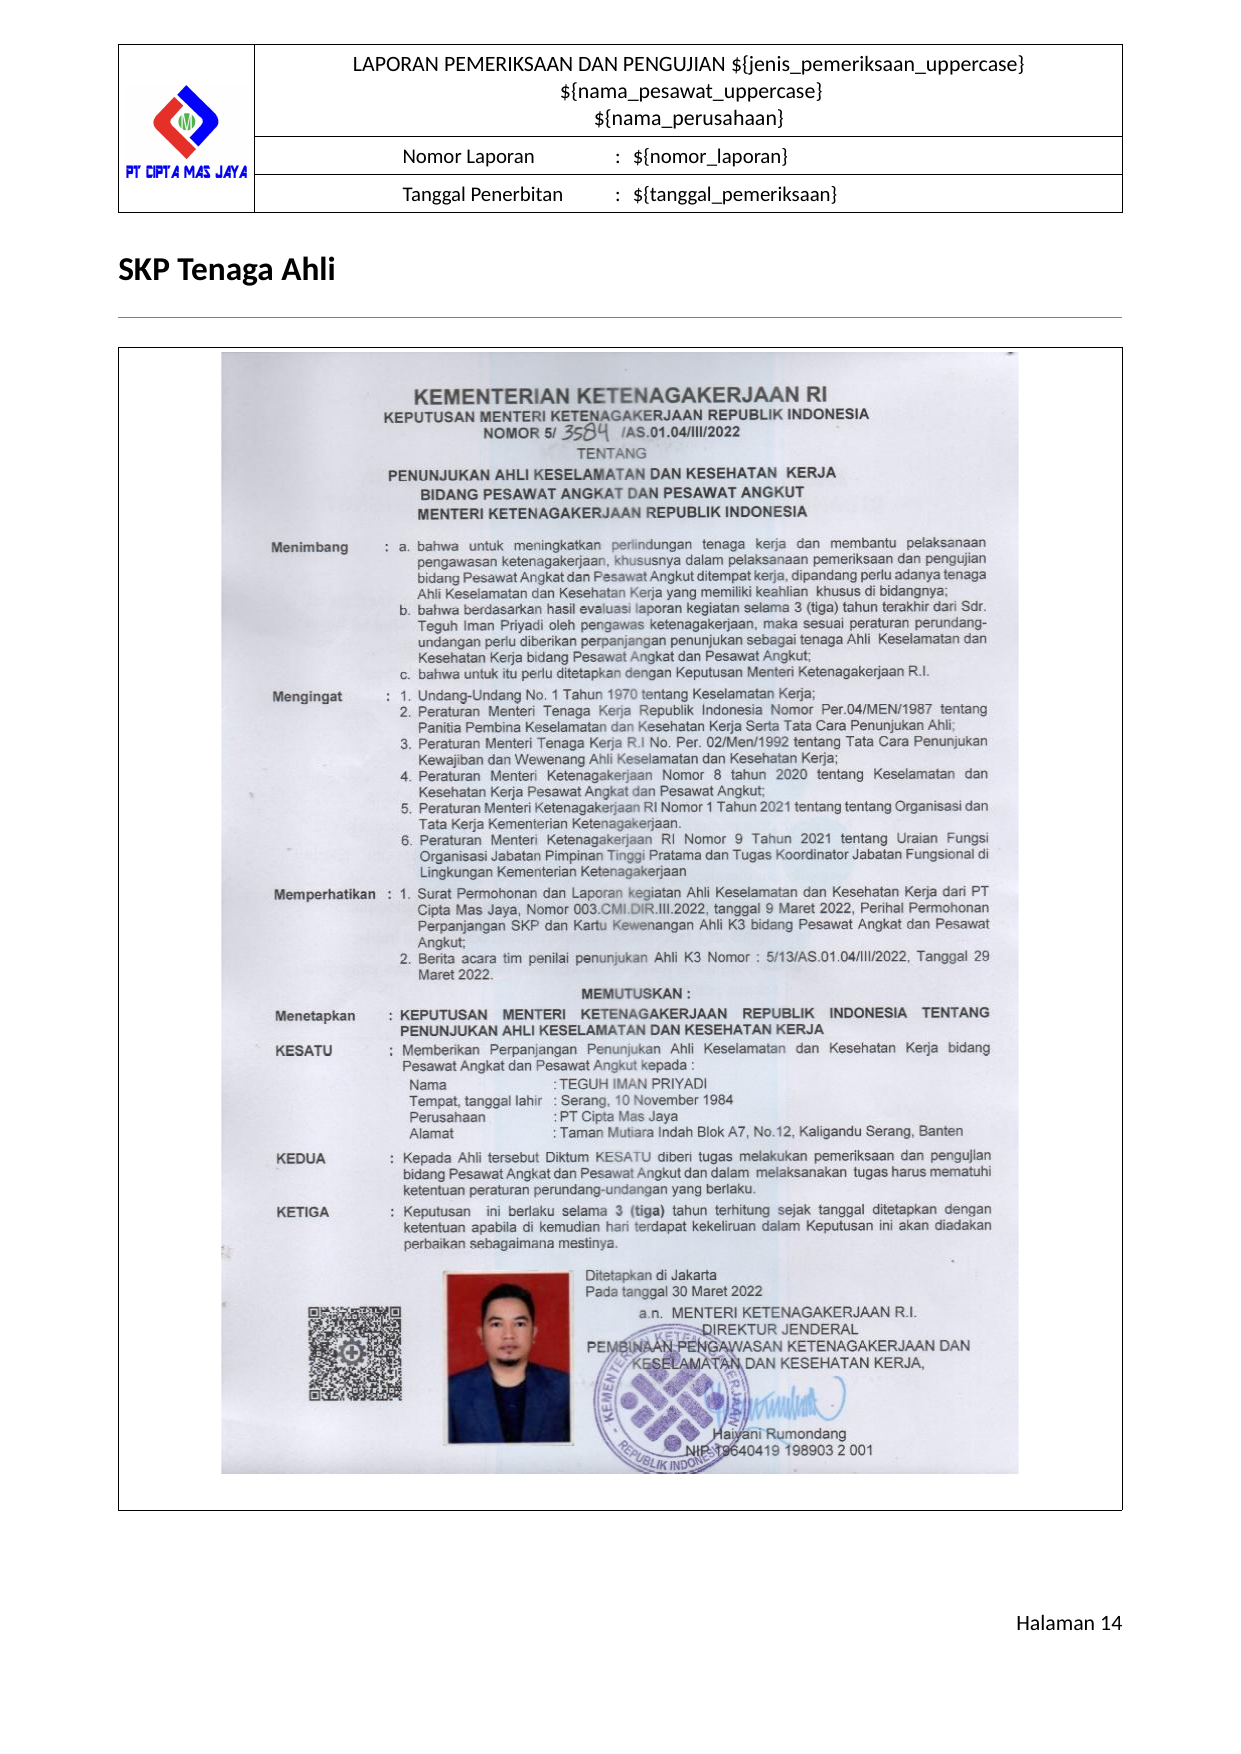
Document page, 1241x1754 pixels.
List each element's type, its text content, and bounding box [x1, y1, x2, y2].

table_header [119, 348, 1122, 1510]
picture [124, 85, 249, 183]
subtitle SKP Tenaga Ahli [118, 248, 1122, 289]
picture [221, 352, 1019, 1474]
